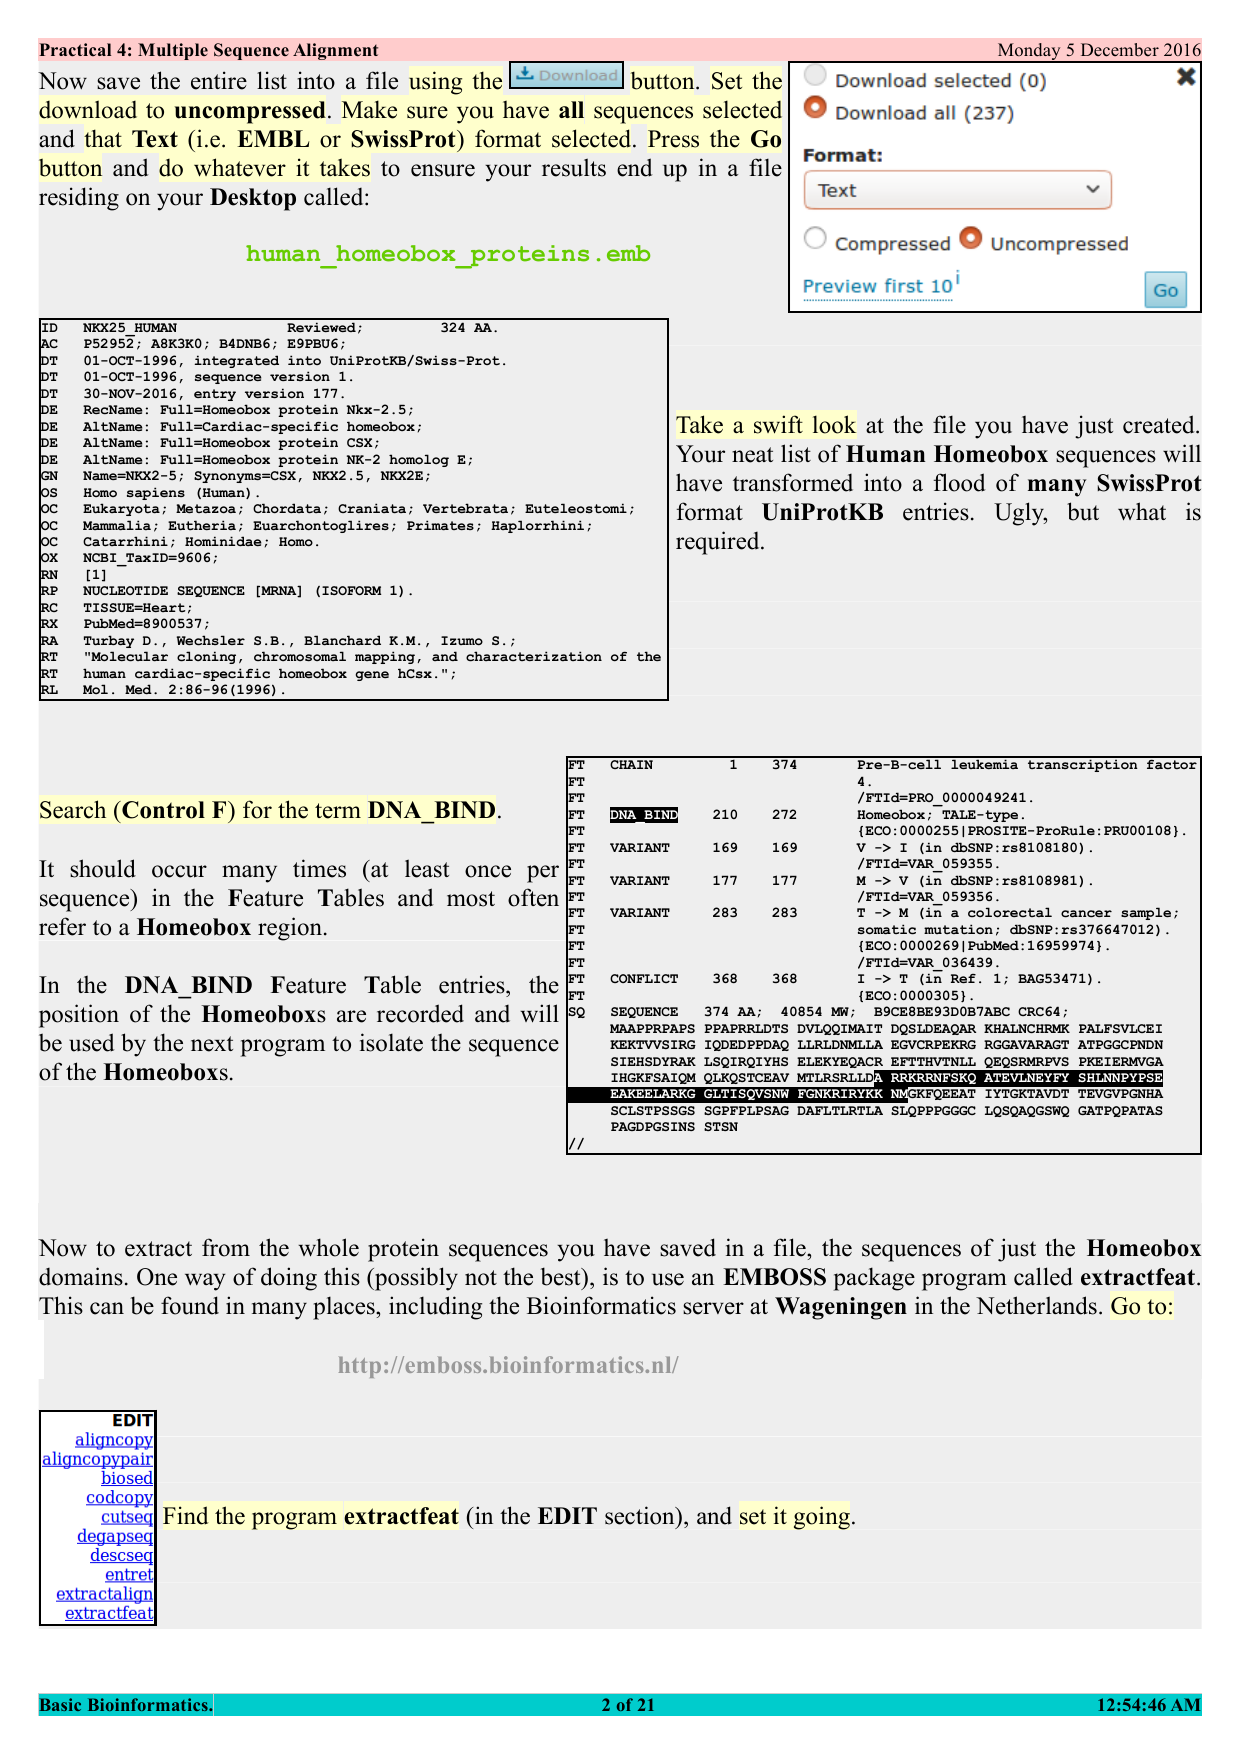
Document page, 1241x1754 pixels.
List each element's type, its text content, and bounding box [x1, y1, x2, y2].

text FT somatic mutation; dbSNP:rs376647012). [568, 922, 1200, 939]
text FT /FTId=VAR_059355. [568, 856, 1200, 873]
text FT {ECO:0000269|PubMed:16959974}. [568, 939, 1200, 955]
text GN Name=NKX2-5; Synonyms=CSX, NKX2.5, NKX2E; [41, 468, 667, 485]
text FT {ECO:0000305}. [568, 988, 1200, 1004]
text Find the program extractfeat (in the EDIT section), and set it going. [157, 1501, 1202, 1530]
text SIEHSDYRAK LSQIRQIYHS ELEKYEQACR EFTTHVTNLL QEQSRMRPVS PKEIERMVGA [568, 1054, 1200, 1070]
text RN [1] [41, 567, 667, 584]
text SCLSTPSSGS SGPFPLPSAG DAFLTLRTLA SLQPPPGGGC LQSQAQGSWQ GATPQPATAS [568, 1103, 1200, 1120]
text // [568, 1136, 1200, 1153]
text FT VARIANT 169 169 V -> I (in dbSNP:rs8108180). [568, 840, 1200, 856]
text Search (Control F) for the term DNA_BIND. [38, 795, 566, 824]
text DE RecName: Full=Homeobox protein Nkx-2.5; [41, 403, 667, 419]
text OX NCBI_TaxID=9606; [41, 551, 667, 567]
text FT VARIANT 177 177 M -> V (in dbSNP:rs8108981). [568, 873, 1200, 889]
text FT CONFLICT 368 368 I -> T (in Ref. 1; BAG53471). [568, 972, 1200, 988]
text RP NUCLEOTIDE SEQUENCE [MRNA] (ISOFORM 1). [41, 584, 667, 600]
text Now to extract from the whole protein sequences you have saved in a file, the sequences of just the Homeobox domains. One way of doing this (possibly not the best), is to use an EMBOSS package program called extractfeat. This can be found in many places, including the Bioinformatics server at Wageningen in the Netherlands. Go to: [38, 1233, 1202, 1320]
text FT {ECO:0000255|PROSITE-ProRule:PRU00108}. [568, 823, 1200, 840]
text OC Mammalia; Eutheria; Euarchontoglires; Primates; Haplorrhini; [41, 518, 667, 534]
text human_homeobox_proteins.emb [38, 240, 788, 269]
text RL Mol. Med. 2:86-96(1996). [41, 682, 667, 699]
text DT 01-OCT-1996, sequence version 1. [41, 370, 667, 386]
text RT "Molecular cloning, chromosomal mapping, and characterization of the [41, 649, 667, 666]
text FT /FTId=PRO_0000049241. [568, 791, 1200, 807]
picture [41, 1412, 154, 1624]
text FT 4. [568, 774, 1200, 791]
picture [790, 63, 1200, 311]
text RX PubMed=8900537; [41, 617, 667, 633]
text DE AltName: Full=Cardiac-specific homeobox; [41, 419, 667, 436]
text OC Eukaryota; Metazoa; Chordata; Craniata; Vertebrata; Euteleostomi; [41, 501, 667, 518]
text Take a swift look at the file you have just created. Your neat list of Human Homeobox sequences will have transformed into a flood of many SwissProt format UniProtKB entries. Ugly, but what is required. [669, 410, 1202, 555]
text ID NKX25_HUMAN Reviewed; 324 AA. [41, 320, 667, 337]
text OC Catarrhini; Hominidae; Homo. [41, 534, 667, 551]
text FT /FTId=VAR_036439. [568, 955, 1200, 972]
text AC P52952; A8K3K0; B4DNB6; E9PBU6; [41, 337, 667, 353]
text http://emboss.bioinformatics.nl/ [44, 1349, 1202, 1379]
text RA Turbay D., Wechsler S.B., Blanchard K.M., Izumo S.; [41, 633, 667, 649]
text RC TISSUE=Heart; [41, 600, 667, 617]
text DT 01-OCT-1996, integrated into UniProtKB/Swiss-Prot. [41, 353, 667, 370]
picture [511, 63, 622, 87]
text KEKTVVSIRG IQDEDPPDAQ LLRLDNMLLA EGVCRPEKRG RGGAVARAGT ATPGGCPNDN [568, 1037, 1200, 1054]
text DE AltName: Full=Homeobox protein NK-2 homolog E; [41, 452, 667, 468]
text RT human cardiac-specific homeobox gene hCsx."; [41, 666, 667, 682]
text SQ SEQUENCE 374 AA; 40854 MW; B9CE8BE93D0B7ABC CRC64; [568, 1004, 1200, 1021]
text FT VARIANT 283 283 T -> M (in a colorectal cancer sample; [568, 906, 1200, 922]
text DT 30-NOV-2016, entry version 177. [41, 386, 667, 403]
text OS Homo sapiens (Human). [41, 485, 667, 501]
text FT CHAIN 1 374 Pre-B-cell leukemia transcription factor [568, 758, 1200, 774]
text DE AltName: Full=Homeobox protein CSX; [41, 436, 667, 452]
text FT DNA_BIND 210 272 Homeobox; TALE-type. [568, 807, 1200, 823]
text Now save the entire list into a file using thebutton. Set the download to uncompressed. Make sure you have all sequences selected and that Text (i.e. EMBL or SwissProt) format selected. Press the Go button and do whatever it takes to ensure your results end up in a file residing on your Desktop called: [38, 61, 788, 211]
text FT /FTId=VAR_059356. [568, 889, 1200, 906]
text PAGDPGSINS STSN [568, 1120, 1200, 1136]
text IHGKFSAIQM QLKQSTCEAV MTLRSRLLDA RRKRRNFSKQ ATEVLNEYFY SHLNNPYPSE [568, 1070, 1200, 1087]
text MAAPPRPAPS PPAPRRLDTS DVLQQIMAIT DQSLDEAQAR KHALNCHRMK PALFSVLCEI [568, 1021, 1200, 1037]
text It should occur many times (at least once per sequence) in the Feature Tables and most often refer to a Homeobox region. [38, 853, 566, 941]
text In the DNA_BIND Feature Table entries, the position of the Homeoboxs are recorded and will be used by the next program to isolate the sequence of the Homeoboxs. [38, 970, 566, 1086]
text EAKEELARKG GLTISQVSNW FGNKRIRYKK NMGKFQEEAT IYTGKTAVDT TEVGVPGNHA [568, 1087, 1200, 1103]
